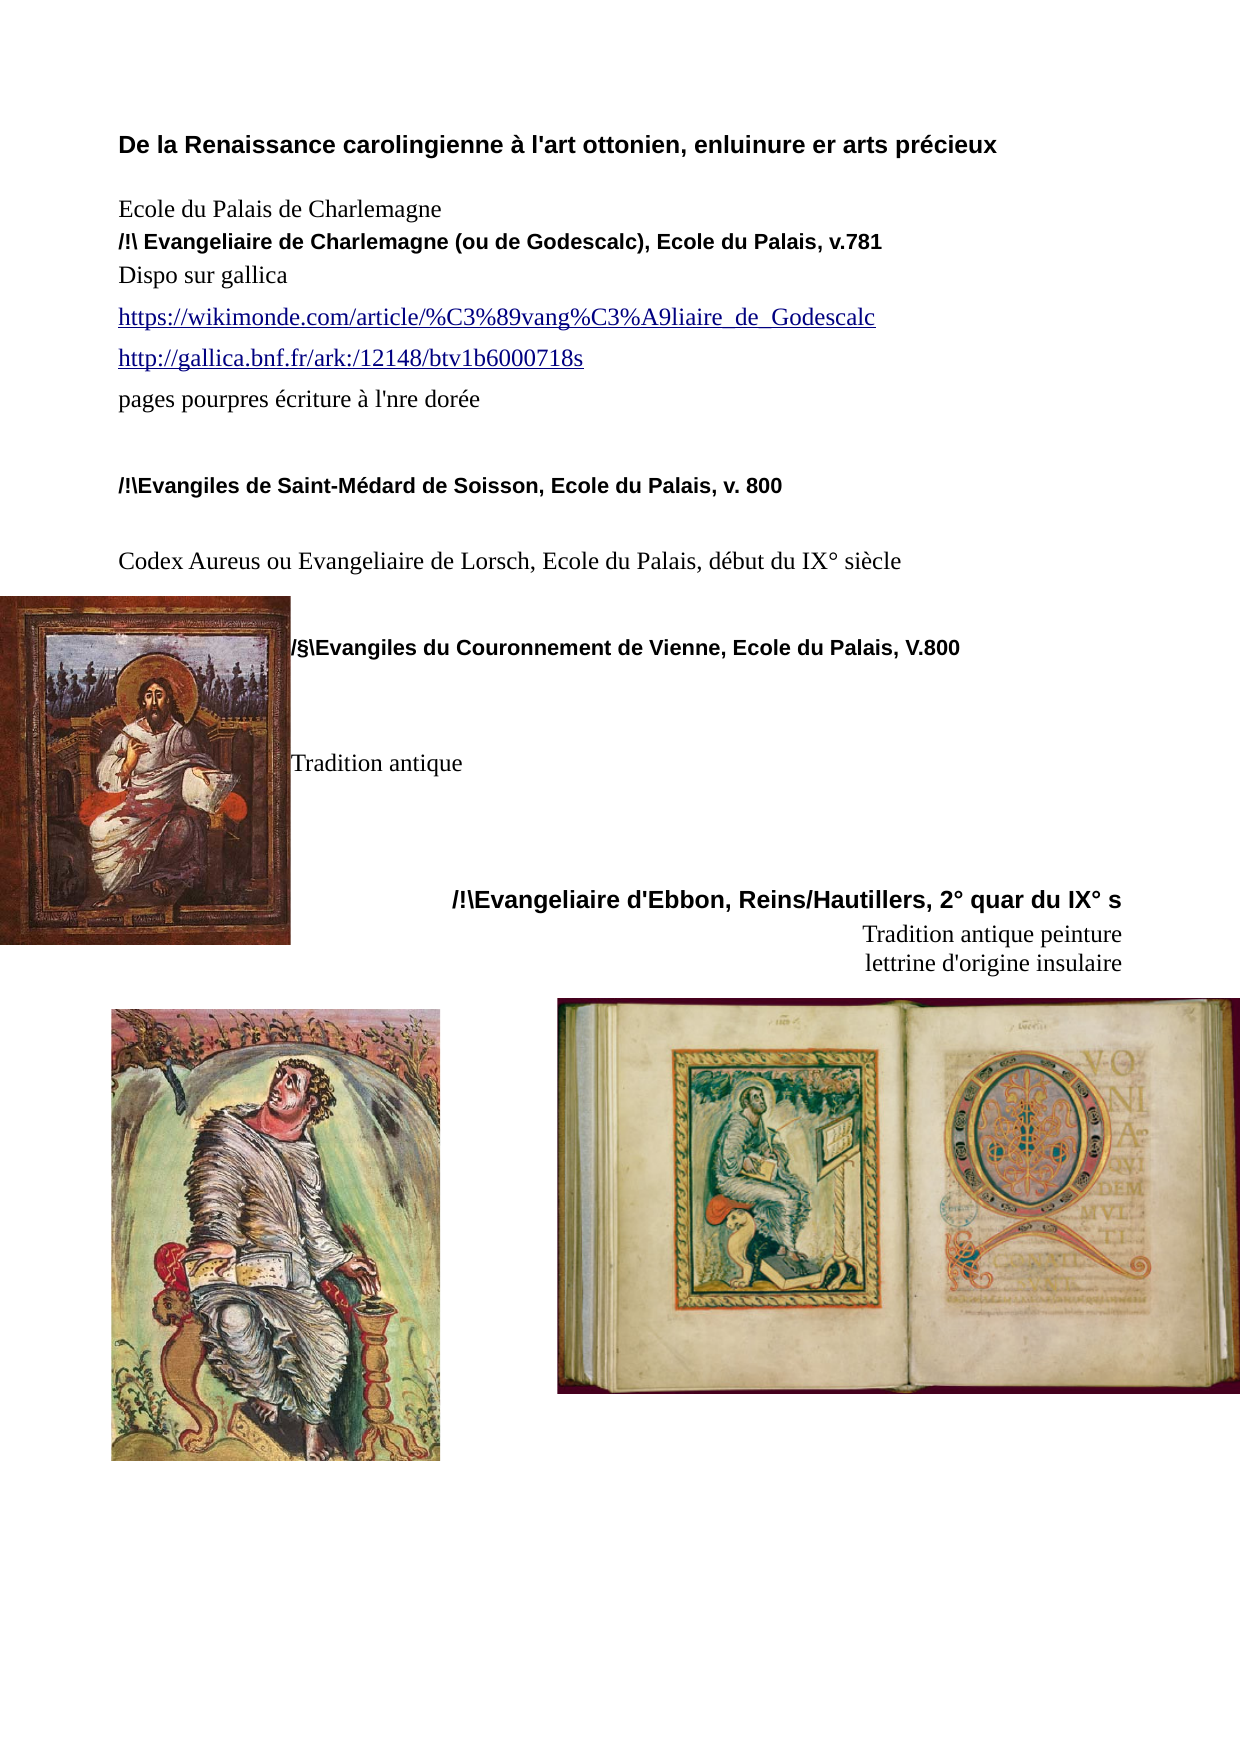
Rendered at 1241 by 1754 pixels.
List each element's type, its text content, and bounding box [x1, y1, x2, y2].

picture [0, 596, 291, 945]
subtitle /!\Evangeliaire d'Ebbon, Reins/Hautillers, 2° quar du IX° s [291, 885, 1122, 913]
picture [111, 1009, 441, 1461]
subtitle De la Renaissance carolingienne à l'art ottonien, enluinure er arts précieux [118, 131, 1122, 159]
subtitle /§\Evangiles du Couronnement de Vienne, Ecole du Palais, V.800 [291, 634, 1122, 660]
text http://gallica.bnf.fr/ark:/12148/btv1b6000718s [118, 343, 1122, 372]
text Tradition antique peinture [118, 919, 1122, 948]
subtitle /!\Evangiles de Saint-Médard de Soisson, Ecole du Palais, v. 800 [118, 473, 1122, 498]
text Dispo sur gallica [118, 261, 1122, 289]
picture [557, 998, 1240, 1394]
text Codex Aureus ou Evangeliaire de Lorsch, Ecole du Palais, début du IX° siècle [118, 546, 1122, 574]
subtitle /!\ Evangeliaire de Charlemagne (ou de Godescalc), Ecole du Palais, v.781 [118, 229, 1122, 254]
text https://wikimonde.com/article/%C3%89vang%C3%A9liaire_de_Godescalc [118, 302, 1122, 331]
text Ecole du Palais de Charlemagne [118, 194, 1122, 223]
text Tradition antique [291, 748, 1122, 777]
text lettrine d'origine insulaire [118, 948, 1122, 977]
text pages pourpres écriture à l'nre dorée [118, 384, 1122, 413]
